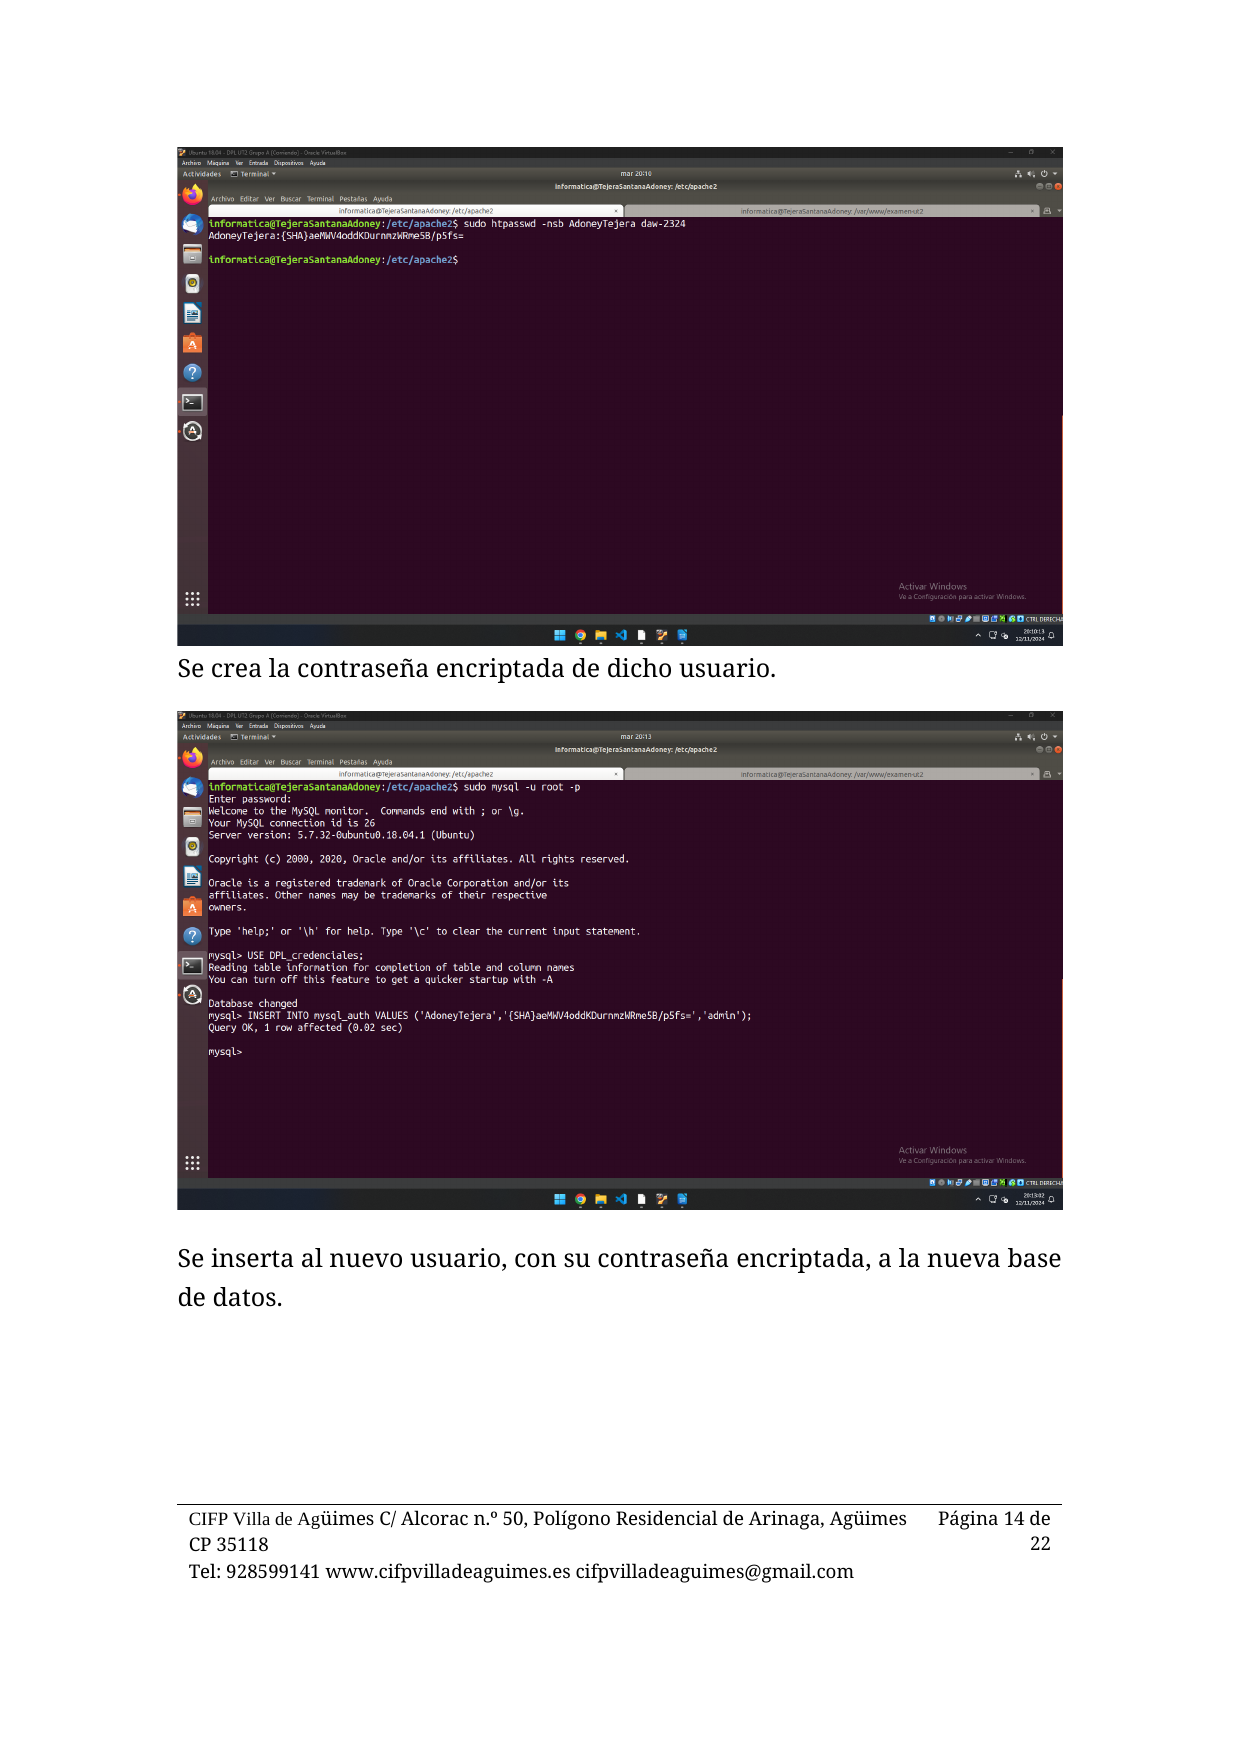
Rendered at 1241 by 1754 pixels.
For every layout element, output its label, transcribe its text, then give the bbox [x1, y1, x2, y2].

picture [177, 147, 1063, 646]
picture [177, 711, 1063, 1210]
text Se crea la contraseña encriptada de dicho usuario. [177, 646, 1063, 685]
text Se inserta al nuevo usuario, con su contraseña encriptada, a la nueva base de datos. [177, 1210, 1063, 1313]
